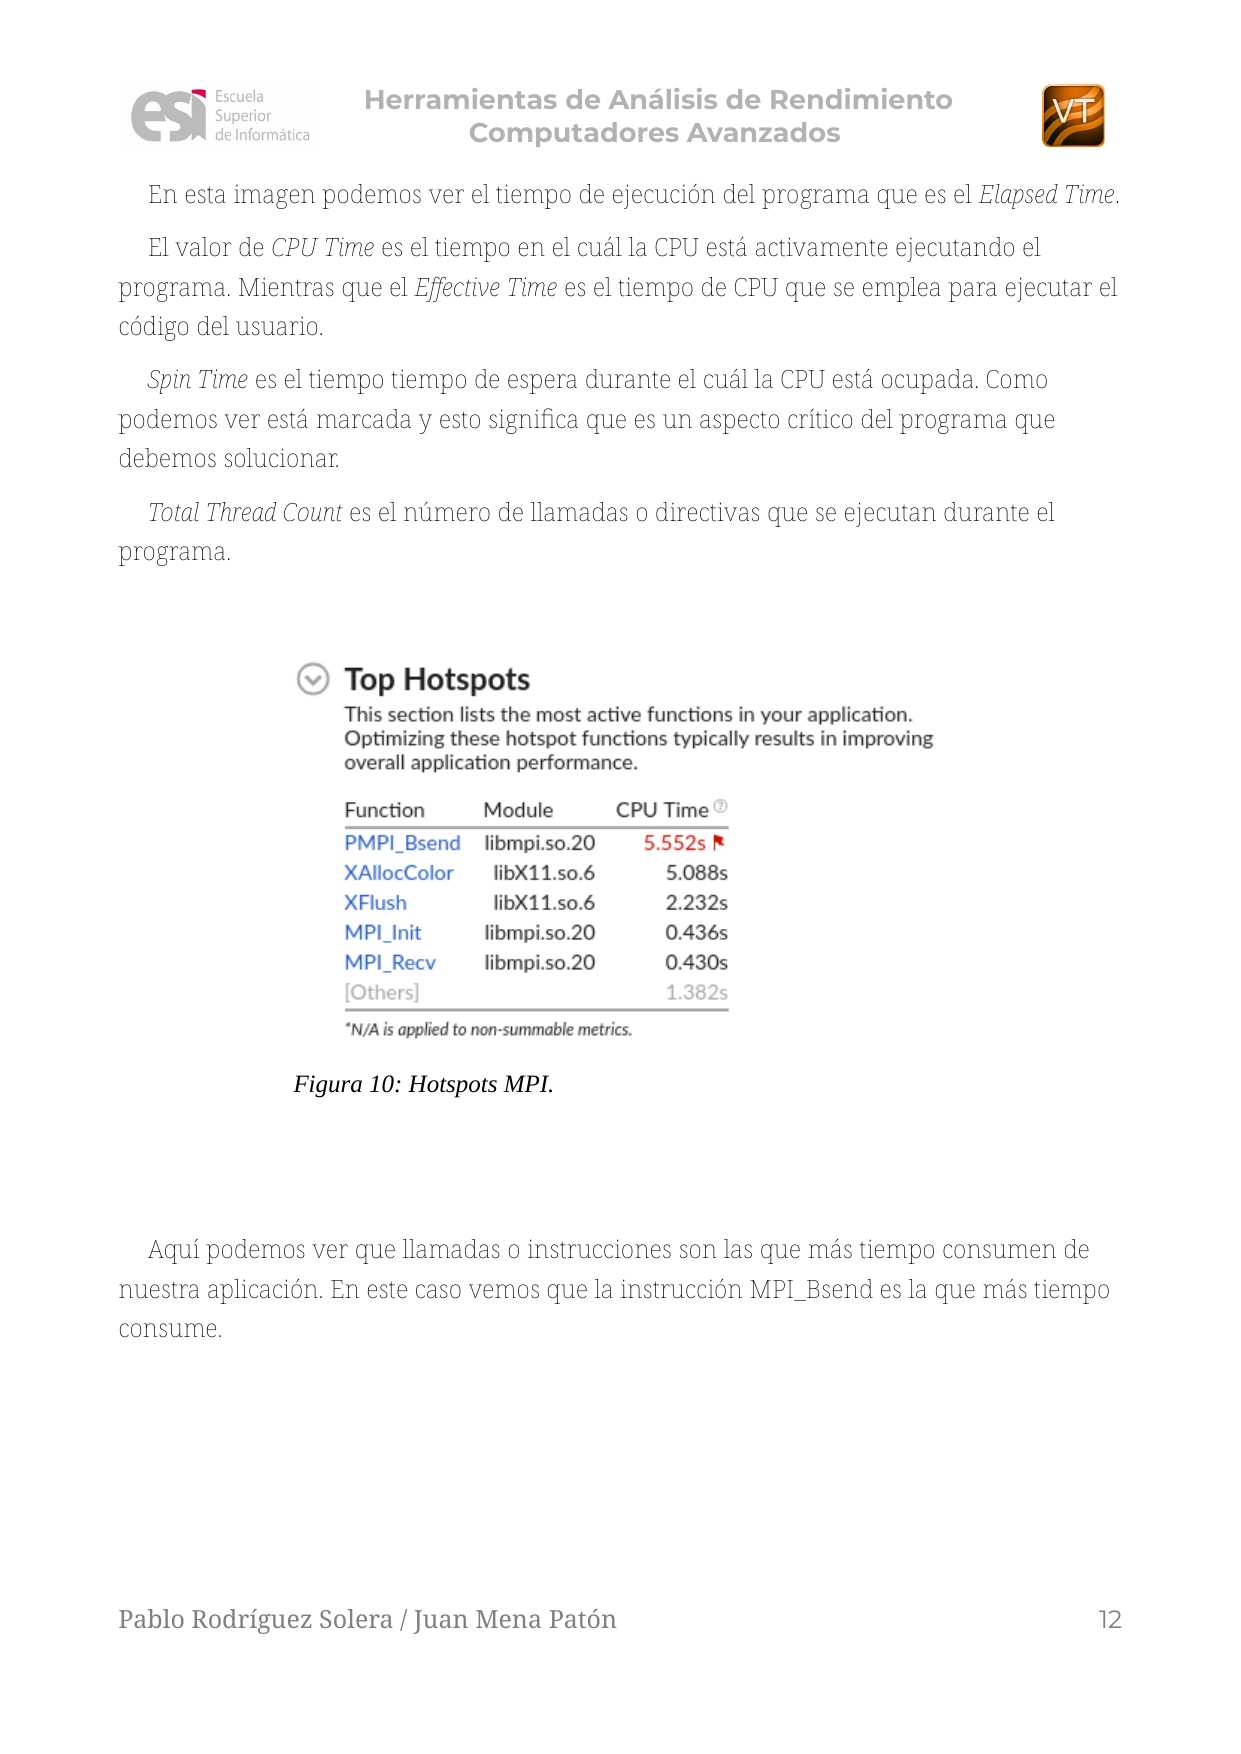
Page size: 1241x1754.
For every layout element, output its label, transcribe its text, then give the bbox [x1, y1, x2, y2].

text Aquí podemos ver que llamadas o instrucciones son las que más tiempo consumen de nuestra aplicación. En este caso vemos que la instrucción MPI_Bsend es la que más tiempo consume. [118, 1232, 1122, 1344]
picture [1042, 84, 1105, 147]
text El valor de CPU Time es el tiempo en el cuál la CPU está activamente ejecutando el programa. Mientras que el Effective Time es el tiempo de CPU que se emplea para ejecutar el código del usuario. [118, 230, 1122, 342]
text Total Thread Count es el número de llamadas o directivas que se ejecutan durante el programa. [118, 494, 1122, 567]
text Spin Time es el tiempo tiempo de espera durante el cuál la CPU está ocupada. Como podemos ver está marcada y esto significa que es un aspecto crítico del programa que debemos solucionar. [118, 362, 1122, 474]
text Figura 10: Hotspots MPI. [293, 1064, 947, 1098]
picture [293, 653, 947, 1064]
text En esta imagen podemos ver el tiempo de ejecución del programa que es el Elapsed Time. [118, 176, 1122, 210]
picture [124, 82, 315, 147]
